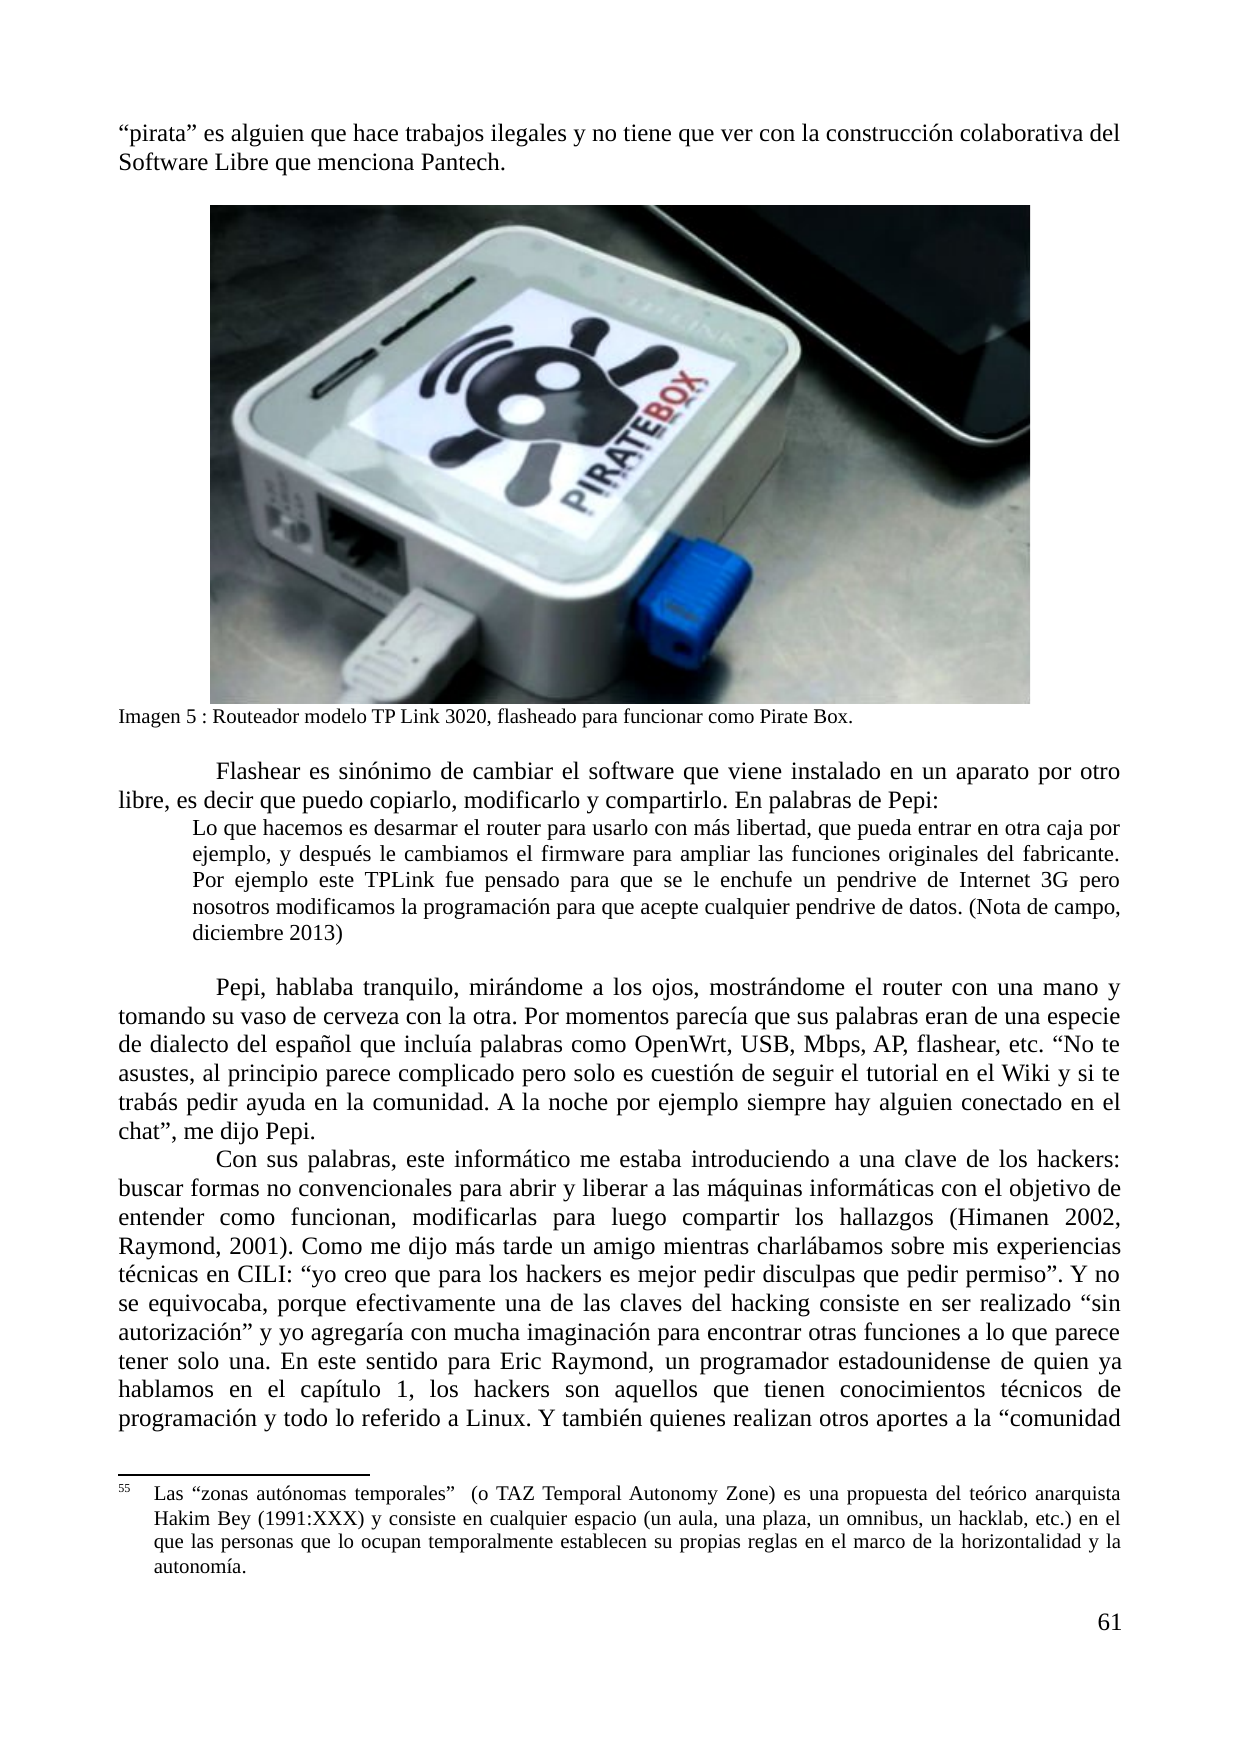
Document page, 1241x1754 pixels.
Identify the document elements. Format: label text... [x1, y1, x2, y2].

text Lo que hacemos es desarmar el router para usarlo con más libertad, que pueda entrar en otra caja por ejemplo, y después le cambiamos el firmware para ampliar las funciones originales del fabricante. Por ejemplo este TPLink fue pensado para que se le enchufe un pendrive de Internet 3G pero nosotros modificamos la programación para que acepte cualquier pendrive de datos. (Nota de campo, diciembre 2013) [192, 814, 1122, 946]
text Con sus palabras, este informático me estaba introduciendo a una clave de los hackers: buscar formas no convencionales para abrir y liberar a las máquinas informáticas con el objetivo de entender como funcionan, modificarlas para luego compartir los hallazgos (Himanen 2002, Raymond, 2001). Como me dijo más tarde un amigo mientras charlábamos sobre mis experiencias técnicas en CILI: “yo creo que para los hackers es mejor pedir disculpas que pedir permiso”. Y no se equivocaba, porque efectivamente una de las claves del hacking consiste en ser realizado “sin autorización” y yo agregaría con mucha imaginación para encontrar otras funciones a lo que parece tener solo una. En este sentido para Eric Raymond, un programador estadounidense de quien ya hablamos en el capítulo 1, los hackers son aquellos que tienen conocimientos técnicos de programación y todo lo referido a Linux. Y también quienes realizan otros aportes a la “comunidad [118, 1144, 1122, 1432]
text Flashear es sinónimo de cambiar el software que viene instalado en un aparato por otro libre, es decir que puedo copiarlo, modificarlo y compartirlo. En palabras de Pepi: [118, 756, 1122, 814]
text Imagen 5 : Routeador modelo TP Link 3020, flasheado para funcionar como Pirate Box. [118, 205, 1122, 728]
text “pirata” es alguien que hace trabajos ilegales y no tiene que ver con la construcción colaborativa del Software Libre que menciona Pantech. [118, 118, 1122, 176]
picture [210, 205, 1031, 704]
text Pepi, hablaba tranquilo, mirándome a los ojos, mostrándome el router con una mano y tomando su vaso de cerveza con la otra. Por momentos parecía que sus palabras eran de una especie de dialecto del español que incluía palabras como OpenWrt, USB, Mbps, AP, flashear, etc. “No te asustes, al principio parece complicado pero solo es cuestión de seguir el tutorial en el Wiki y si te trabás pedir ayuda en la comunidad. A la noche por ejemplo siempre hay alguien conectado en el chat”, me dijo Pepi. [118, 972, 1122, 1144]
text Las “zonas autónomas temporales” (o TAZ Temporal Autonomy Zone) es una propuesta del teórico anarquista Hakim Bey (1991:XXX) y consiste en cualquier espacio (un aula, una plaza, un omnibus, un hacklab, etc.) en el que las personas que lo ocupan temporalmente establecen su propias reglas en el marco de la horizontalidad y la autonomía. [118, 1481, 1122, 1578]
